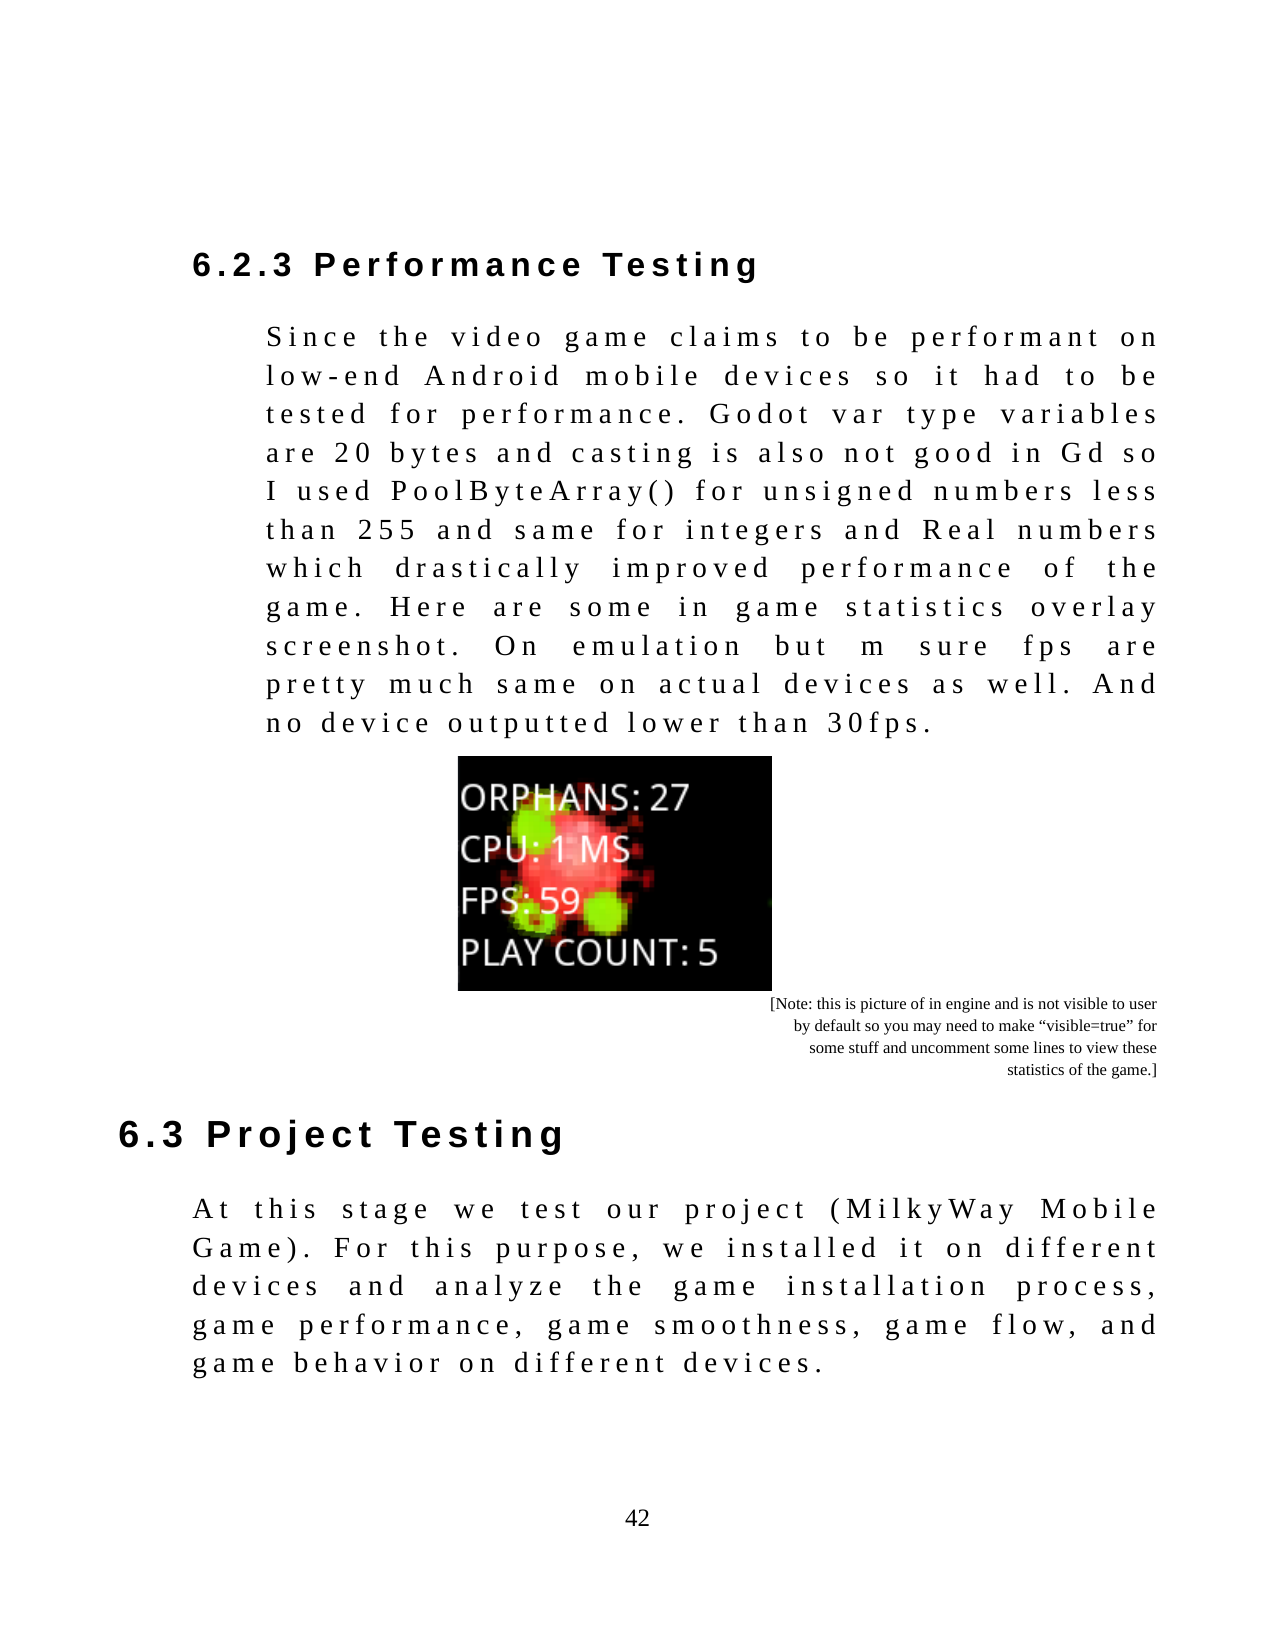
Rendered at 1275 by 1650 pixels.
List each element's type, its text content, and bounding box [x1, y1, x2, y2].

subtitle 6.2.3 Performance Testing [118, 245, 1157, 283]
subtitle 6.3 Project Testing [118, 1112, 1157, 1155]
text At this stage we test our project (MilkyWay Mobile Game). For this purpose, we installed it on different devices and analyze the game installation process, game performance, game smoothness, game flow, and game behavior on different devices. [192, 1191, 1157, 1379]
text [Note: this is picture of in engine and is not visible to user by default so you may need to make “visible=true” for some stuff and uncomment some lines to view these statistics of the game.] [756, 773, 1157, 1079]
picture [457, 756, 772, 991]
text Since the video game claims to be performant on low-end Android mobile devices so it had to be tested for performance. Godot var type variables are 20 bytes and casting is also not good in Gd so I used PoolByteArray() for unsigned numbers less than 255 and same for integers and Real numbers which drastically improved performance of the game. Here are some in game statistics overlay screenshot. On emulation but m sure fps are pretty much same on actual devices as well. And no device outputted lower than 30fps. [266, 319, 1157, 738]
